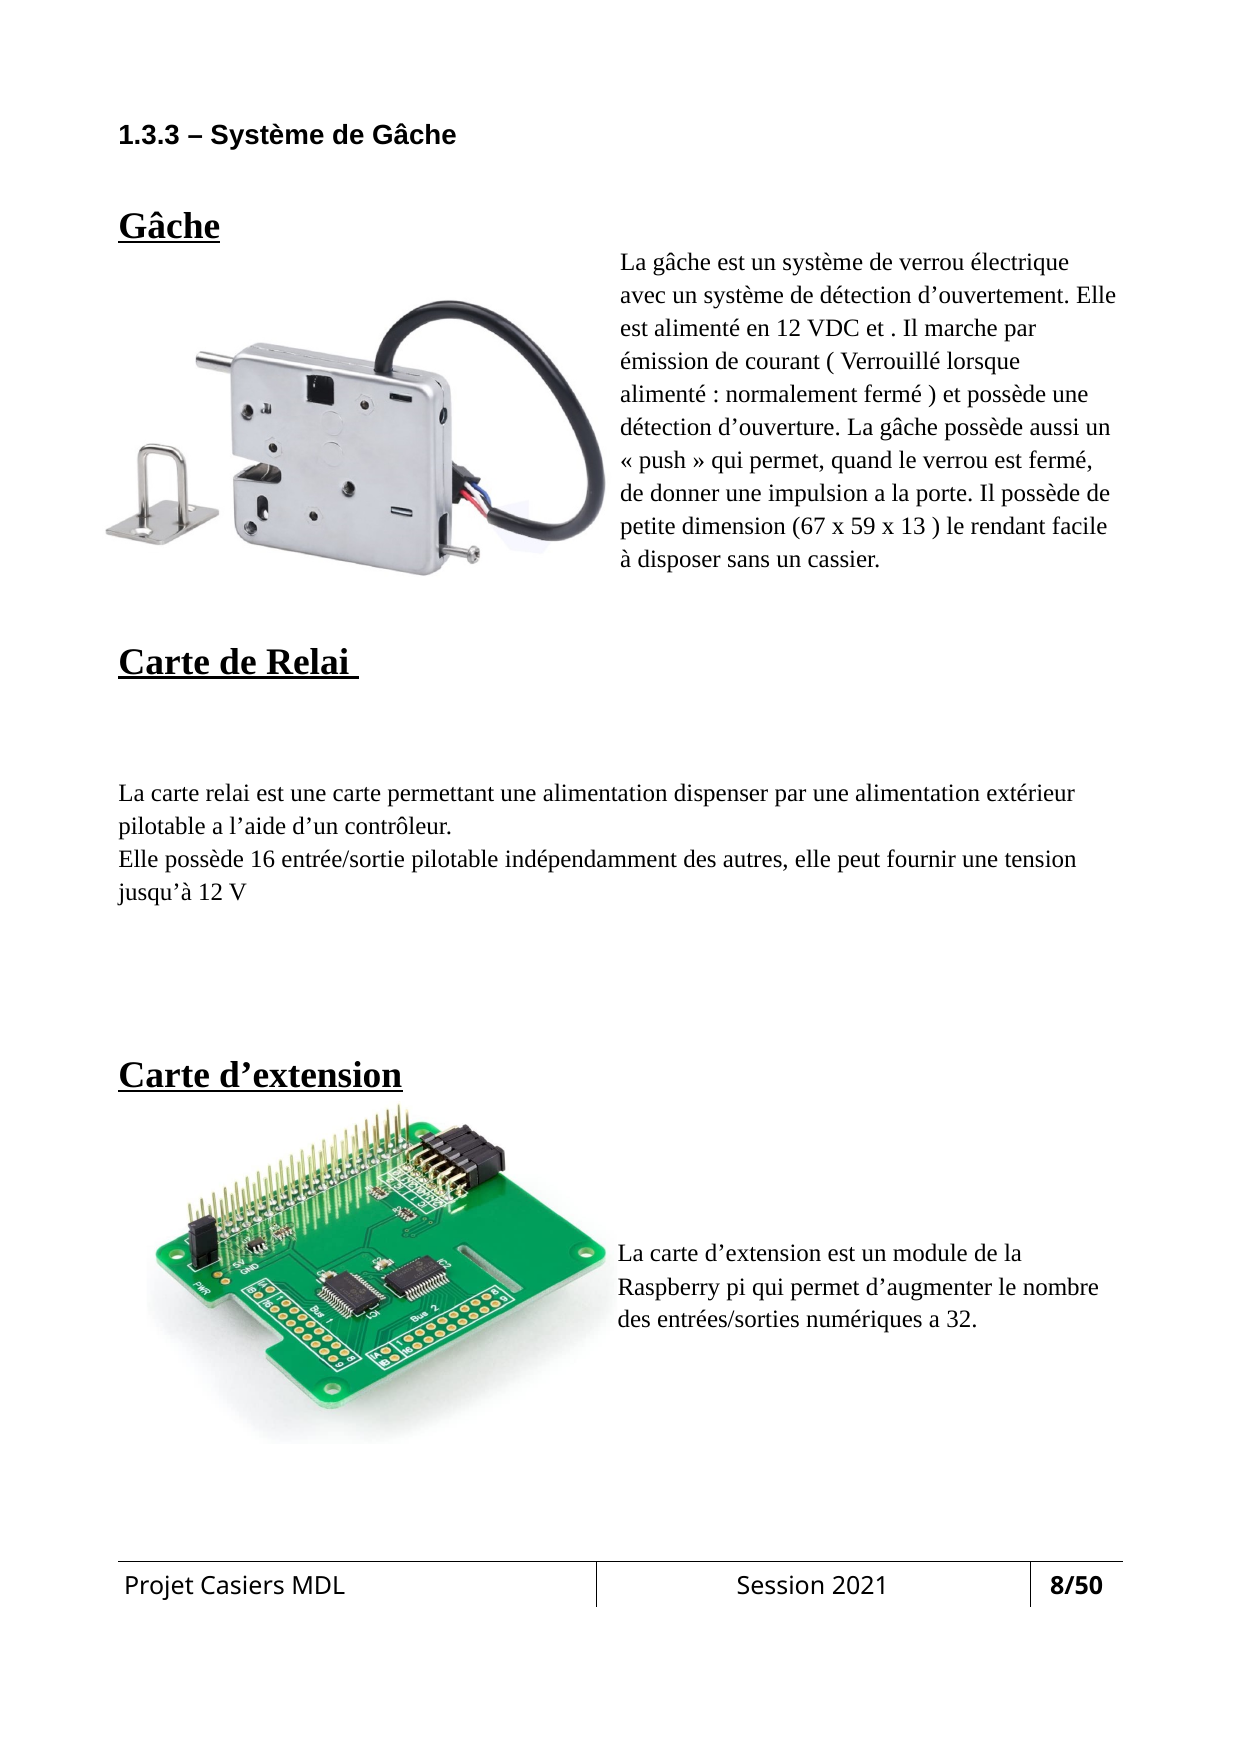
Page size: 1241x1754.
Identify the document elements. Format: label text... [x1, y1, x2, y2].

picture [93, 262, 620, 614]
text Carte d’extension [118, 1053, 1122, 1096]
text La carte d’extension est un module de la Raspberry pi qui permet d’augmenter le nombre des entrées/sorties numériques a 32. [618, 1238, 1122, 1333]
text [118, 1238, 146, 1333]
text Gâche [118, 204, 1122, 247]
subtitle 1.3.3 – Système de Gâche [118, 118, 1122, 150]
text Elle possède 16 entrée/sortie pilotable indépendamment des autres, elle peut fournir une tension jusqu’à 12 V [118, 844, 1122, 906]
text Carte de Relai [118, 639, 1122, 682]
text La carte relai est une carte permettant une alimentation dispenser par une alimentation extérieur pilotable a l’aide d’un contrôleur. [118, 778, 1122, 839]
picture [146, 1101, 618, 1444]
text La gâche est un système de verrou électrique avec un système de détection d’ouvertement. Elle est alimenté en 12 VDC et . Il marche par émission de courant ( Verrouillé lorsque alimenté : normalement fermé ) et possède une détection d’ouverture. La gâche possède aussi un « push » qui permet, quand le verrou est fermé, de donner une impulsion a la porte. Il possède de petite dimension (67 x 59 x 13 ) le rendant facile à disposer sans un cassier. [118, 247, 1122, 573]
